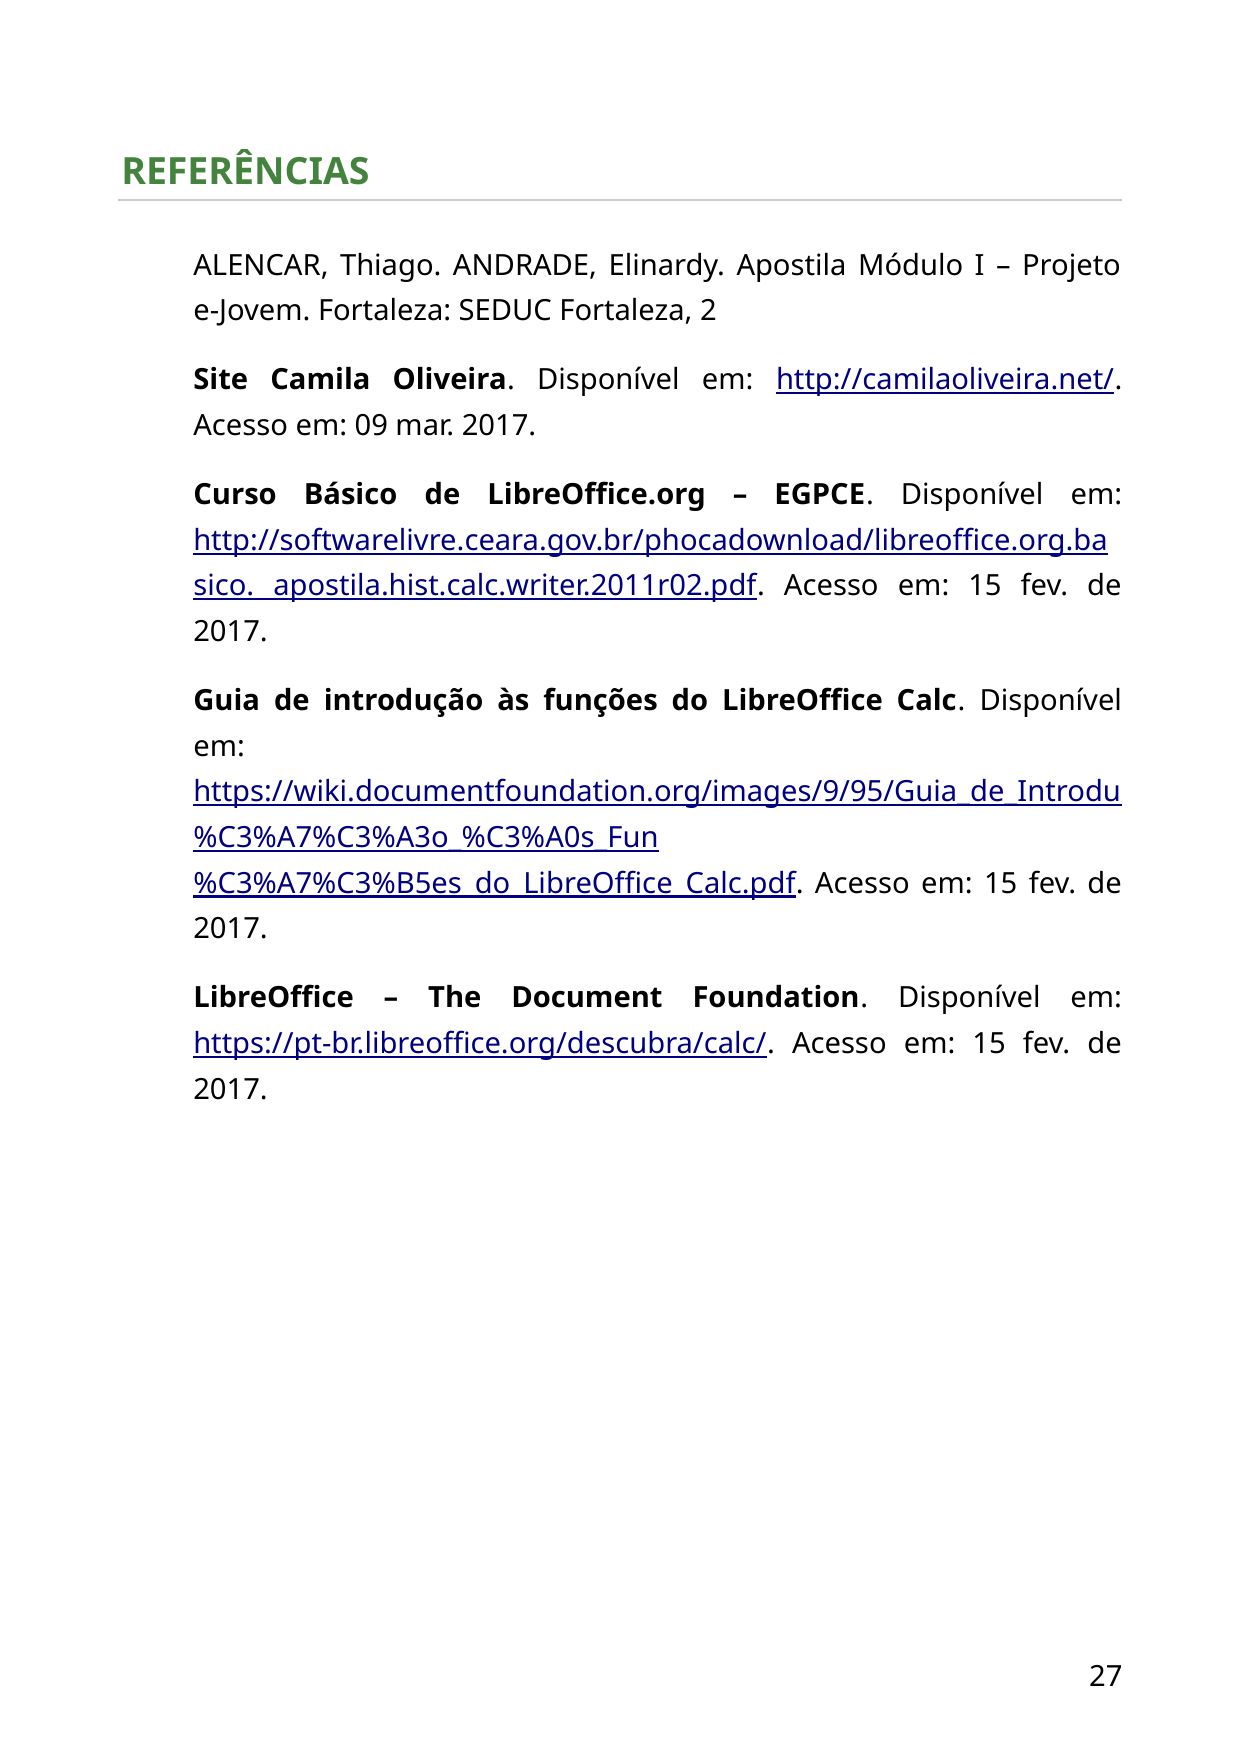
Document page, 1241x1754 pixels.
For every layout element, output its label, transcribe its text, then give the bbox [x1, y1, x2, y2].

list LibreOffice – The Document Foundation. Disponível em: https://pt-br.libreoffice.org/descubra/calc/. Acesso em: 15 fev. de 2017. [156, 977, 1122, 1108]
list Site Camila Oliveira. Disponível em: http://camilaoliveira.net/. Acesso em: 09 mar. 2017. [156, 358, 1122, 444]
subtitle REFERÊNCIAS [118, 142, 1122, 199]
list ALENCAR, Thiago. ANDRADE, Elinardy. Apostila Módulo I – Projeto e-Jovem. Fortaleza: SEDUC Fortaleza, 2 [156, 244, 1122, 329]
list Guia de introdução às funções do LibreOffice Calc. Disponível em: https://wiki.documentfoundation.org/images/9/95/Guia_de_Introdu %C3%A7%C3%A3o_%C3%A0s_Fun %C3%A7%C3%B5es_do_LibreOffice_Calc.pdf. Acesso em: 15 fev. de 2017. [156, 679, 1122, 947]
list Curso Básico de LibreOffice.org – EGPCE. Disponível em: http://softwarelivre.ceara.gov.br/phocadownload/libreoffice.org.basico. apostila.hist.calc.writer.2011r02.pdf. Acesso em: 15 fev. de 2017. [156, 473, 1122, 650]
